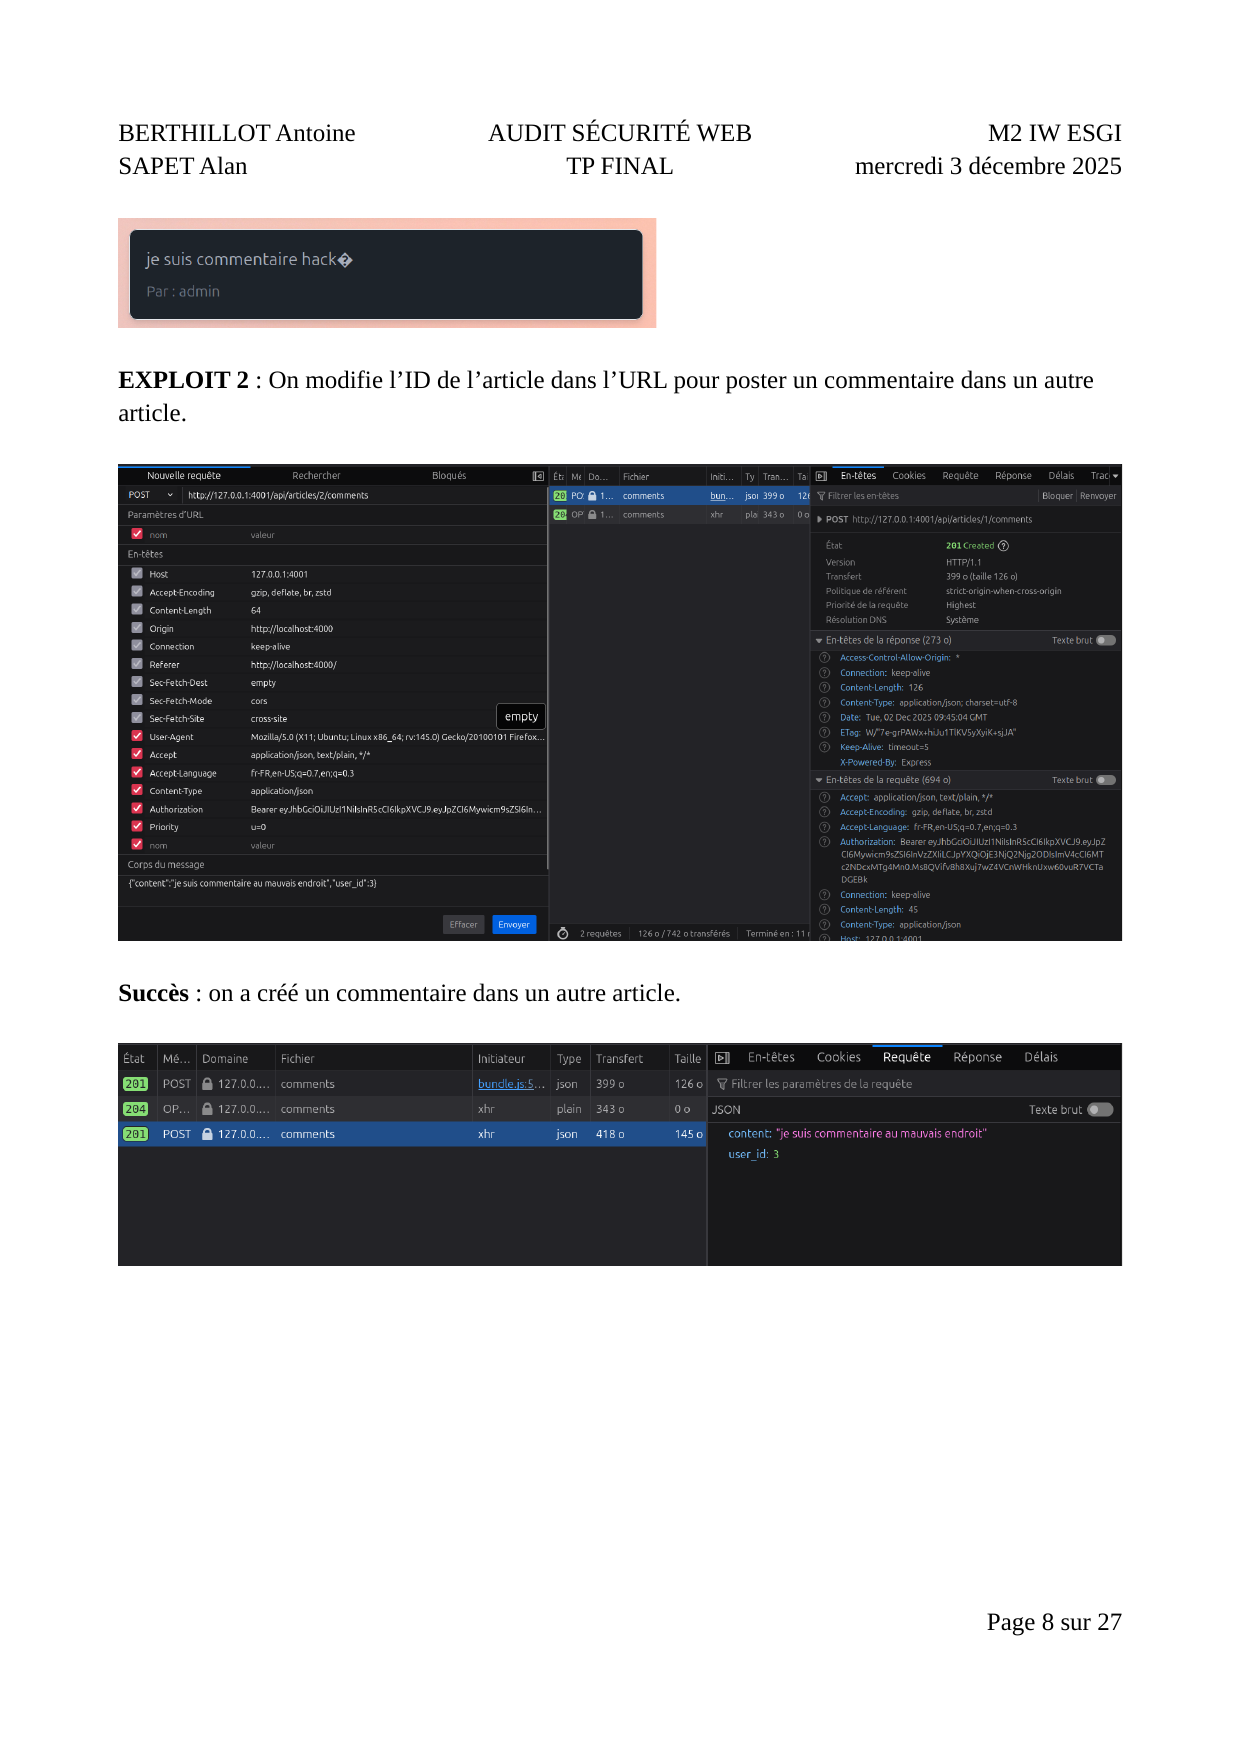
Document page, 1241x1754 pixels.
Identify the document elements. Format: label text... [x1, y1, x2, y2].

text EXPLOIT 2 : On modifie l’ID de l’article dans l’URL pour poster un commentaire dans un autre article. [118, 365, 1122, 427]
picture [118, 464, 1123, 941]
picture [118, 1043, 1123, 1266]
picture [118, 218, 657, 328]
text Succès : on a créé un commentaire dans un autre article. [118, 978, 1122, 1006]
